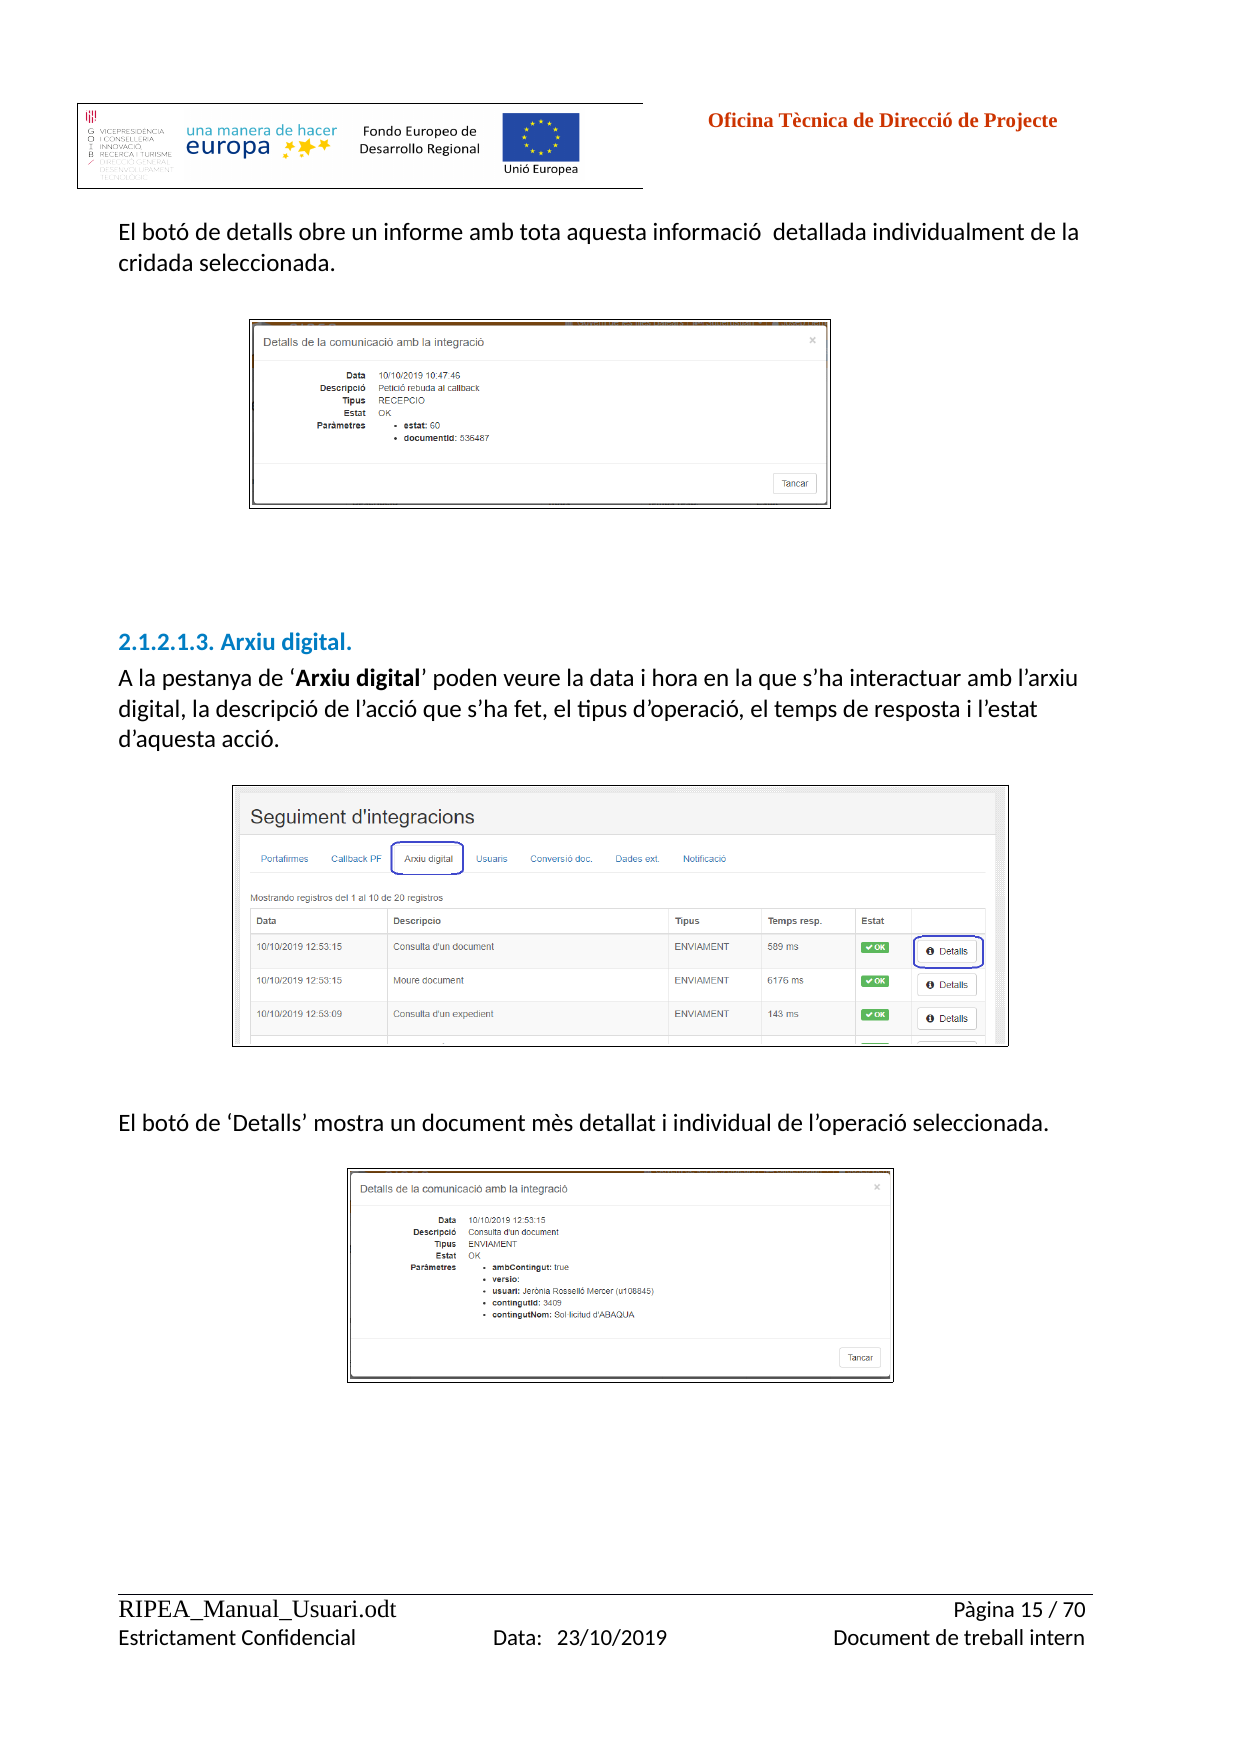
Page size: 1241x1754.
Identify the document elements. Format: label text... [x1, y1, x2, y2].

picture [184, 108, 585, 182]
text A la pestanya de ‘Arxiu digital’ poden veure la data i hora en la que s’ha interactuar amb l’arxiu digital, la descripció de l’acció que s’ha fet, el tipus d’operació, el temps de resposta i l’estat d’aquesta acció. [118, 662, 1122, 754]
text El botó de detalls obre un informe amb tota aquesta informació detallada individualment de la cridada seleccionada. [118, 216, 1122, 277]
text El botó de ‘Detalls’ mostra un document mès detallat i individual de l’operació seleccionada. [118, 1107, 1122, 1138]
subtitle 2.1.2.1.3. Arxiu digital. [118, 626, 1122, 656]
picture [252, 322, 828, 505]
picture [235, 787, 1005, 1044]
picture [82, 108, 178, 182]
picture [350, 1171, 891, 1379]
